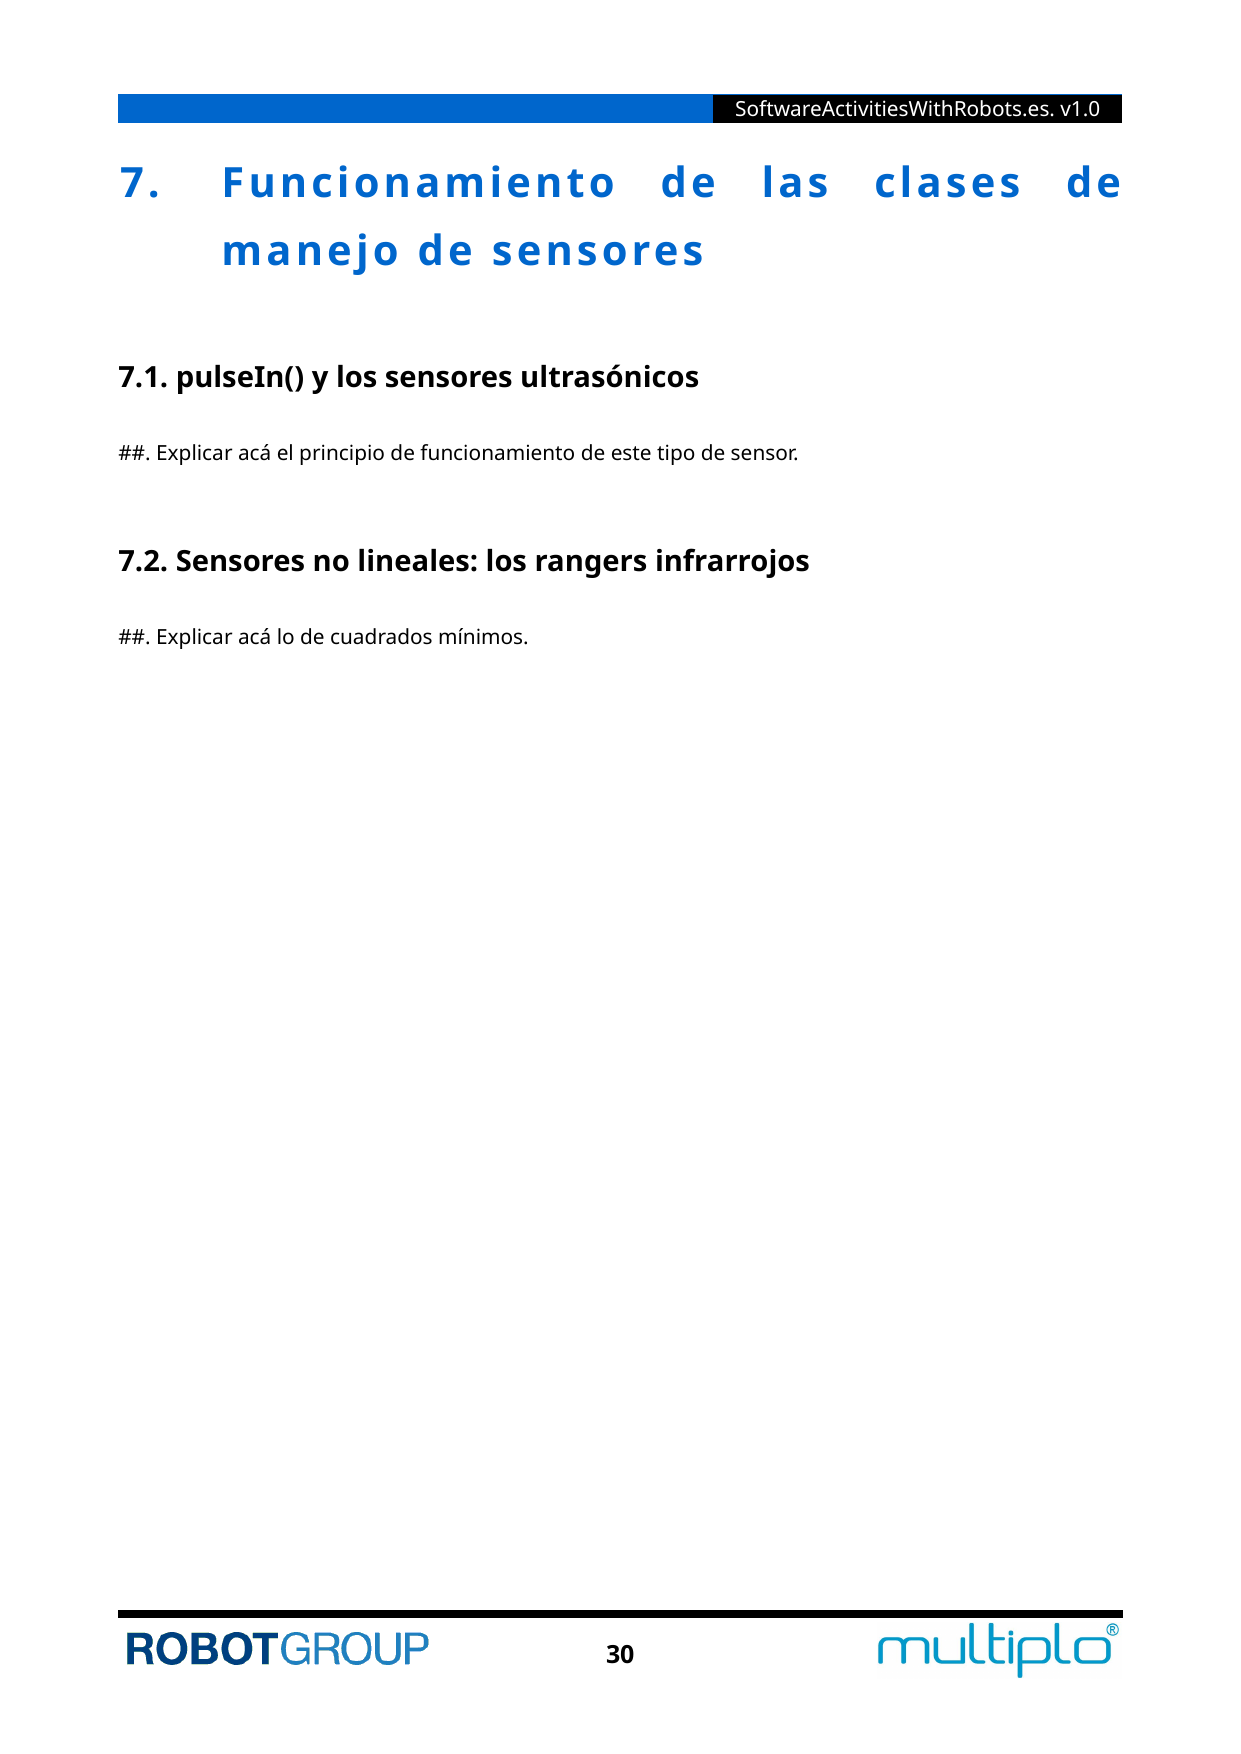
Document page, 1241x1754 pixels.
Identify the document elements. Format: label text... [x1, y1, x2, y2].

picture [877, 1622, 1123, 1679]
text ##. Explicar acá lo de cuadrados mínimos. [118, 622, 1122, 651]
text ##. Explicar acá el principio de funcionamiento de este tipo de sensor. [118, 438, 1122, 467]
text 7. Funcionamiento de las clases de manejo de sensores [120, 152, 1122, 277]
text 7.1. pulseIn() y los sensores ultrasónicos [118, 357, 1122, 396]
text 7.2. Sensores no lineales: los rangers infrarrojos [118, 541, 1122, 580]
picture [118, 1622, 434, 1673]
